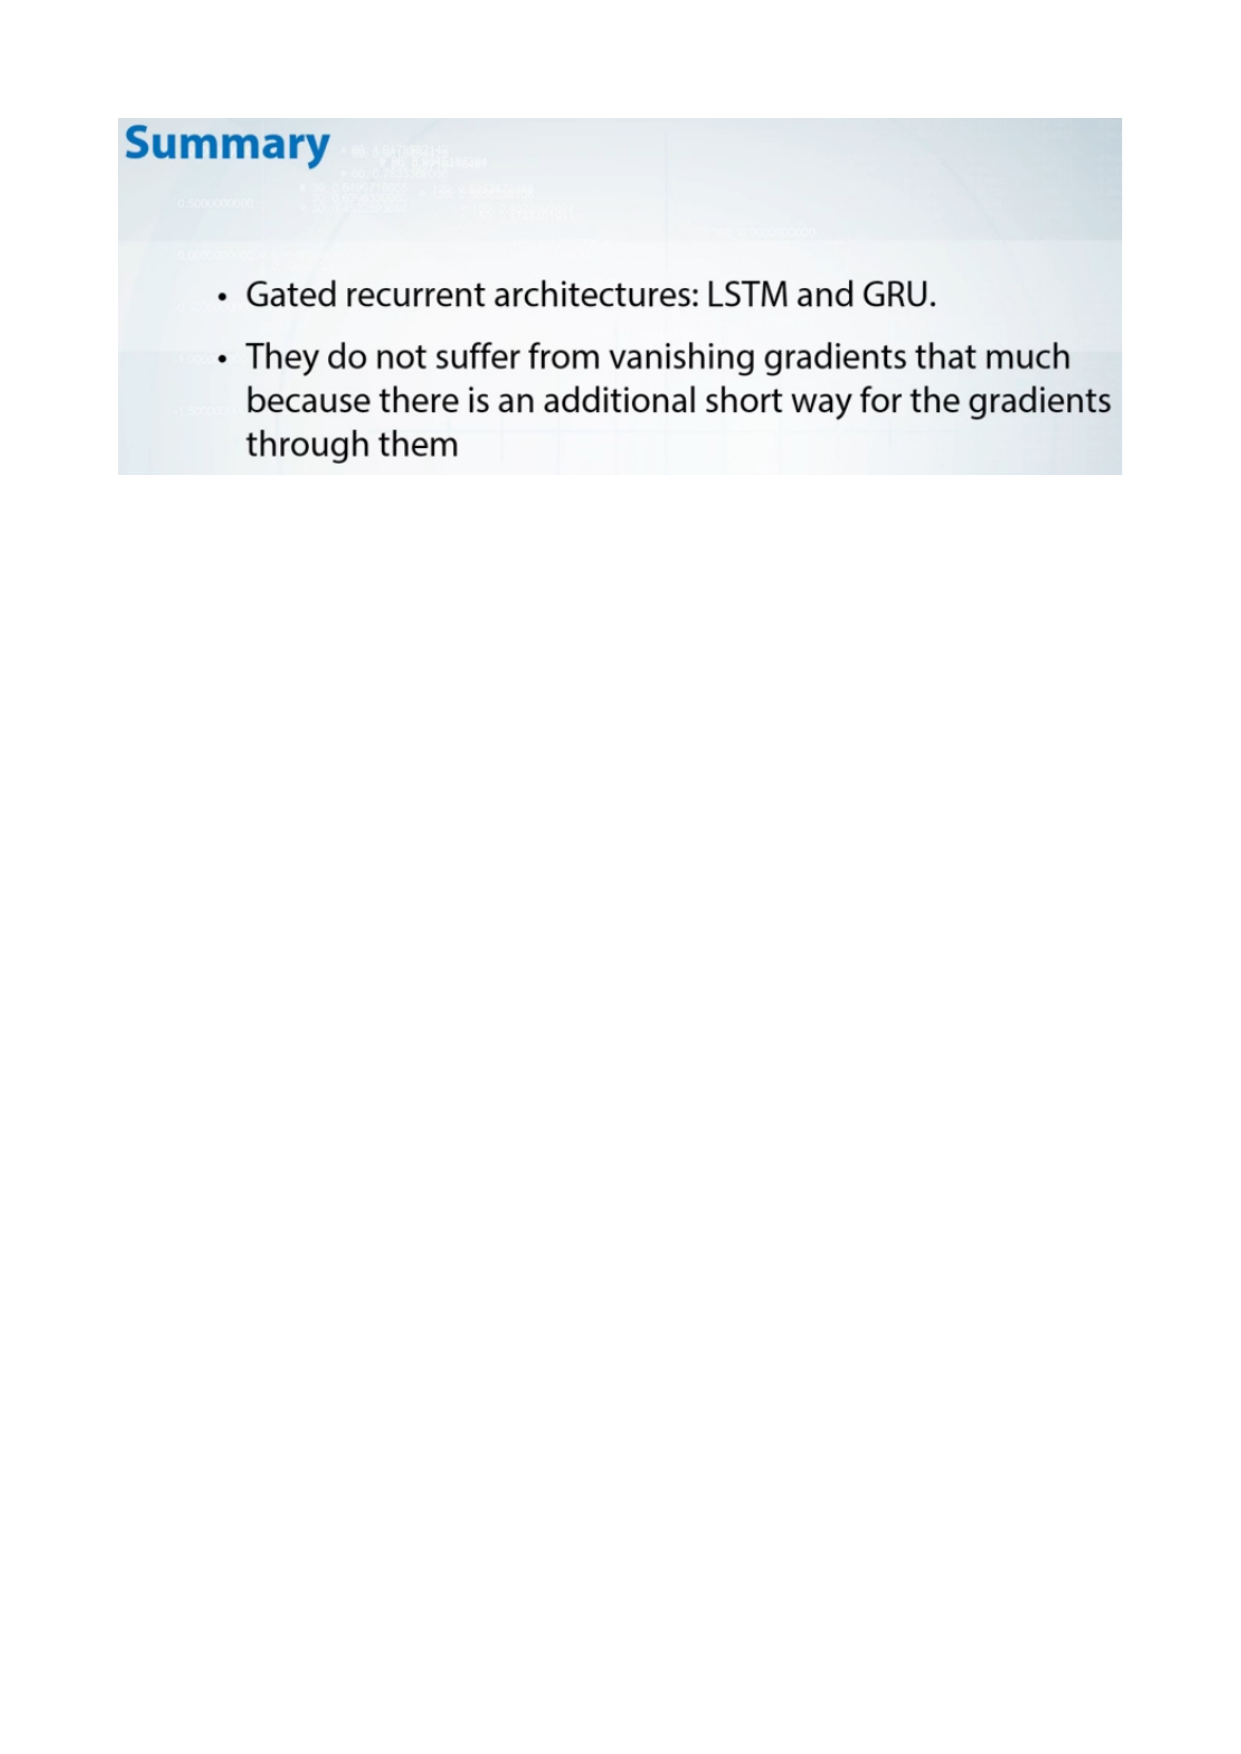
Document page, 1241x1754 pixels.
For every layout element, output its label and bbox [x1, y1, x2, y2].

picture [118, 118, 1123, 475]
